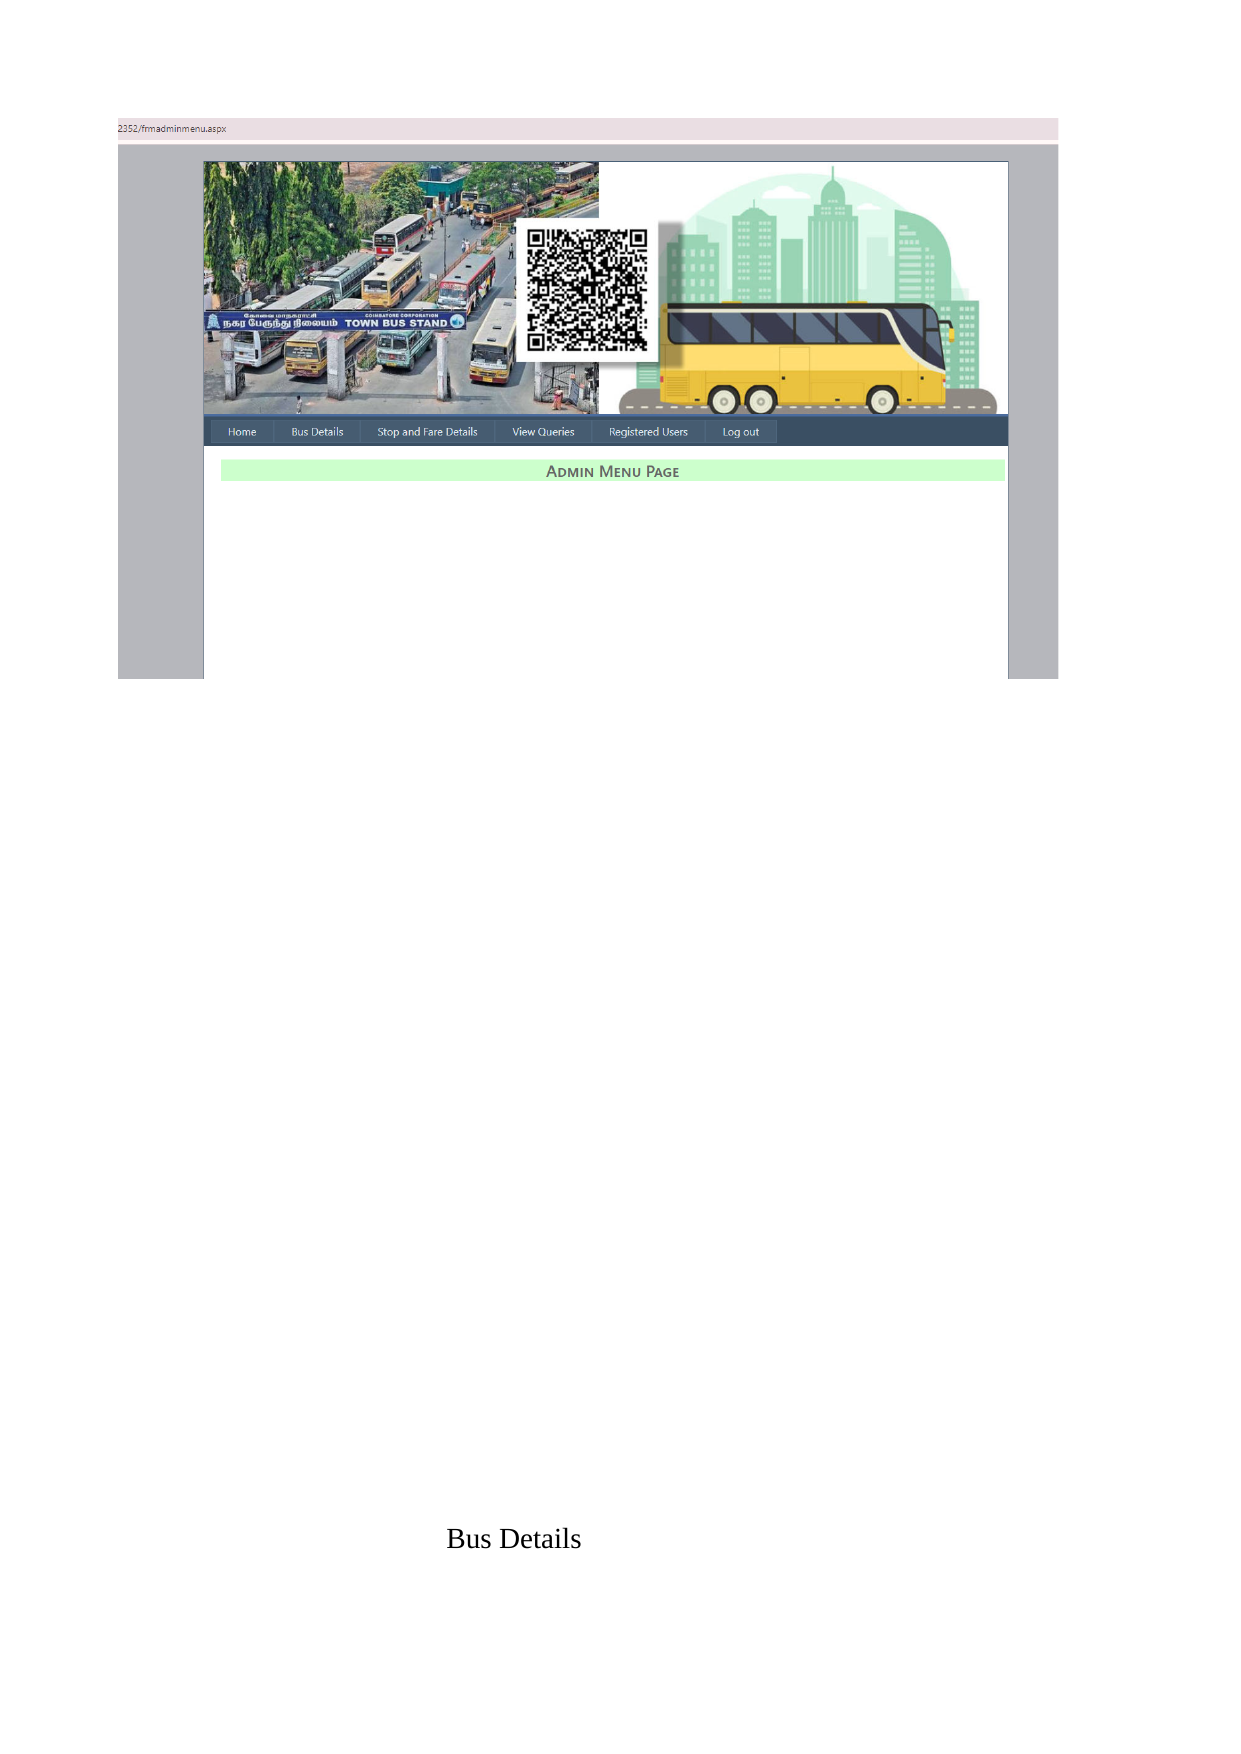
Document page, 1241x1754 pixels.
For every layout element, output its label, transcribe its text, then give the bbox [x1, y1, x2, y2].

text Bus Details [118, 1522, 1122, 1555]
picture [118, 118, 1059, 679]
